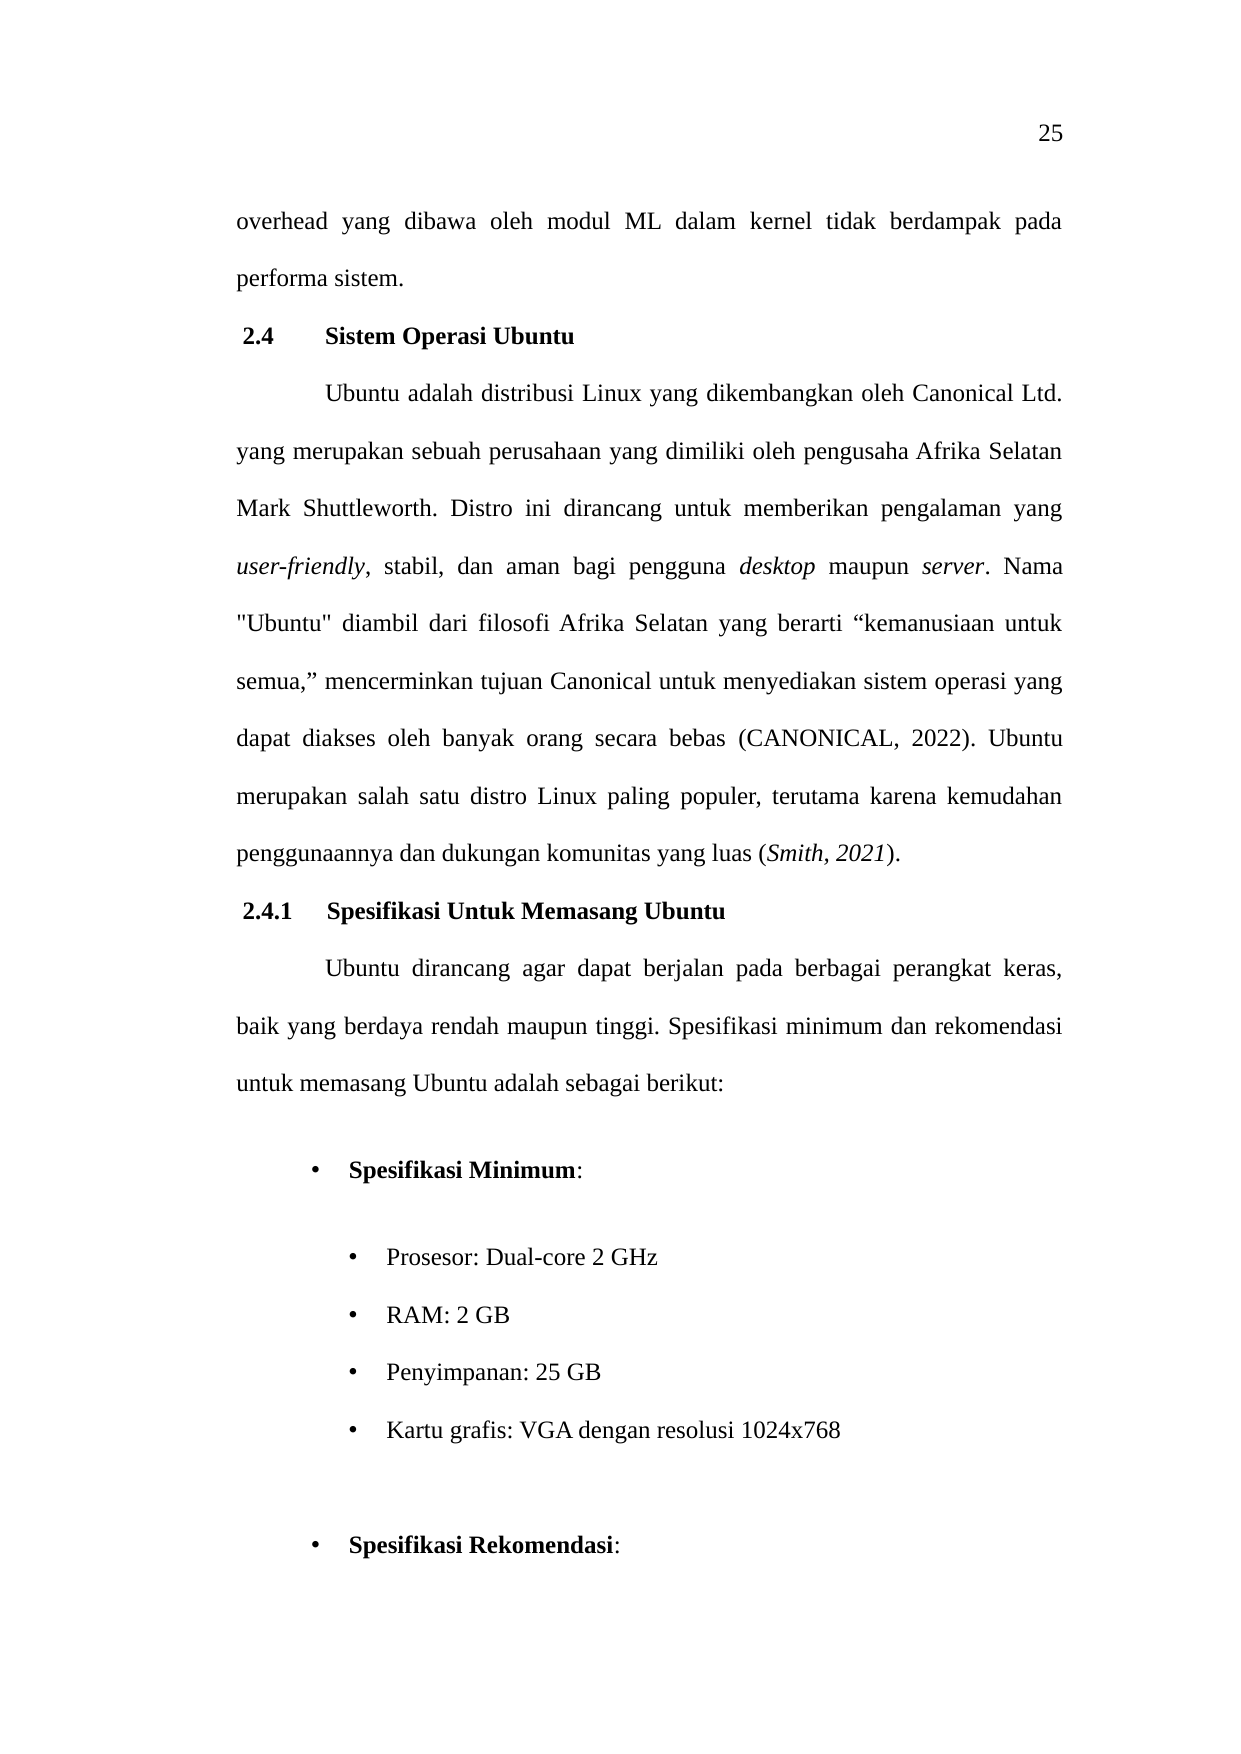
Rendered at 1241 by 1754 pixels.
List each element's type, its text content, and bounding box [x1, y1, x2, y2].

list Prosesor: Dual-core 2 GHz [349, 1242, 1063, 1271]
list Kartu grafis: VGA dengan resolusi 1024x768 [349, 1415, 1063, 1444]
list Spesifikasi Minimum: [311, 1155, 1063, 1184]
subtitle Spesifikasi untuk Memasang Ubuntu [236, 896, 1063, 925]
list Penyimpanan: 25 GB [349, 1357, 1063, 1386]
list RAM: 2 GB [349, 1300, 1063, 1329]
text Ubuntu dirancang agar dapat berjalan pada berbagai perangkat keras, baik yang berdaya rendah maupun tinggi. Spesifikasi minimum dan rekomendasi untuk memasang Ubuntu adalah sebagai berikut: [236, 953, 1063, 1097]
list Spesifikasi Rekomendasi: [311, 1530, 1063, 1559]
subtitle Sistem Operasi Ubuntu [236, 321, 1063, 350]
text overhead yang dibawa oleh modul ML dalam kernel tidak berdampak pada performa sistem. [236, 206, 1063, 292]
text Ubuntu adalah distribusi Linux yang dikembangkan oleh Canonical Ltd. yang merupakan sebuah perusahaan yang dimiliki oleh pengusaha Afrika Selatan Mark Shuttleworth. Distro ini dirancang untuk memberikan pengalaman yang user-friendly, stabil, dan aman bagi pengguna desktop maupun server. Nama "Ubuntu" diambil dari filosofi Afrika Selatan yang berarti “kemanusiaan untuk semua,” mencerminkan tujuan Canonical untuk menyediakan sistem operasi yang dapat diakses oleh banyak orang secara bebas (CANONICAL, 2022)⁠. Ubuntu merupakan salah satu distro Linux paling populer, terutama karena kemudahan penggunaannya dan dukungan komunitas yang luas (Smith, 2021). [236, 378, 1063, 867]
